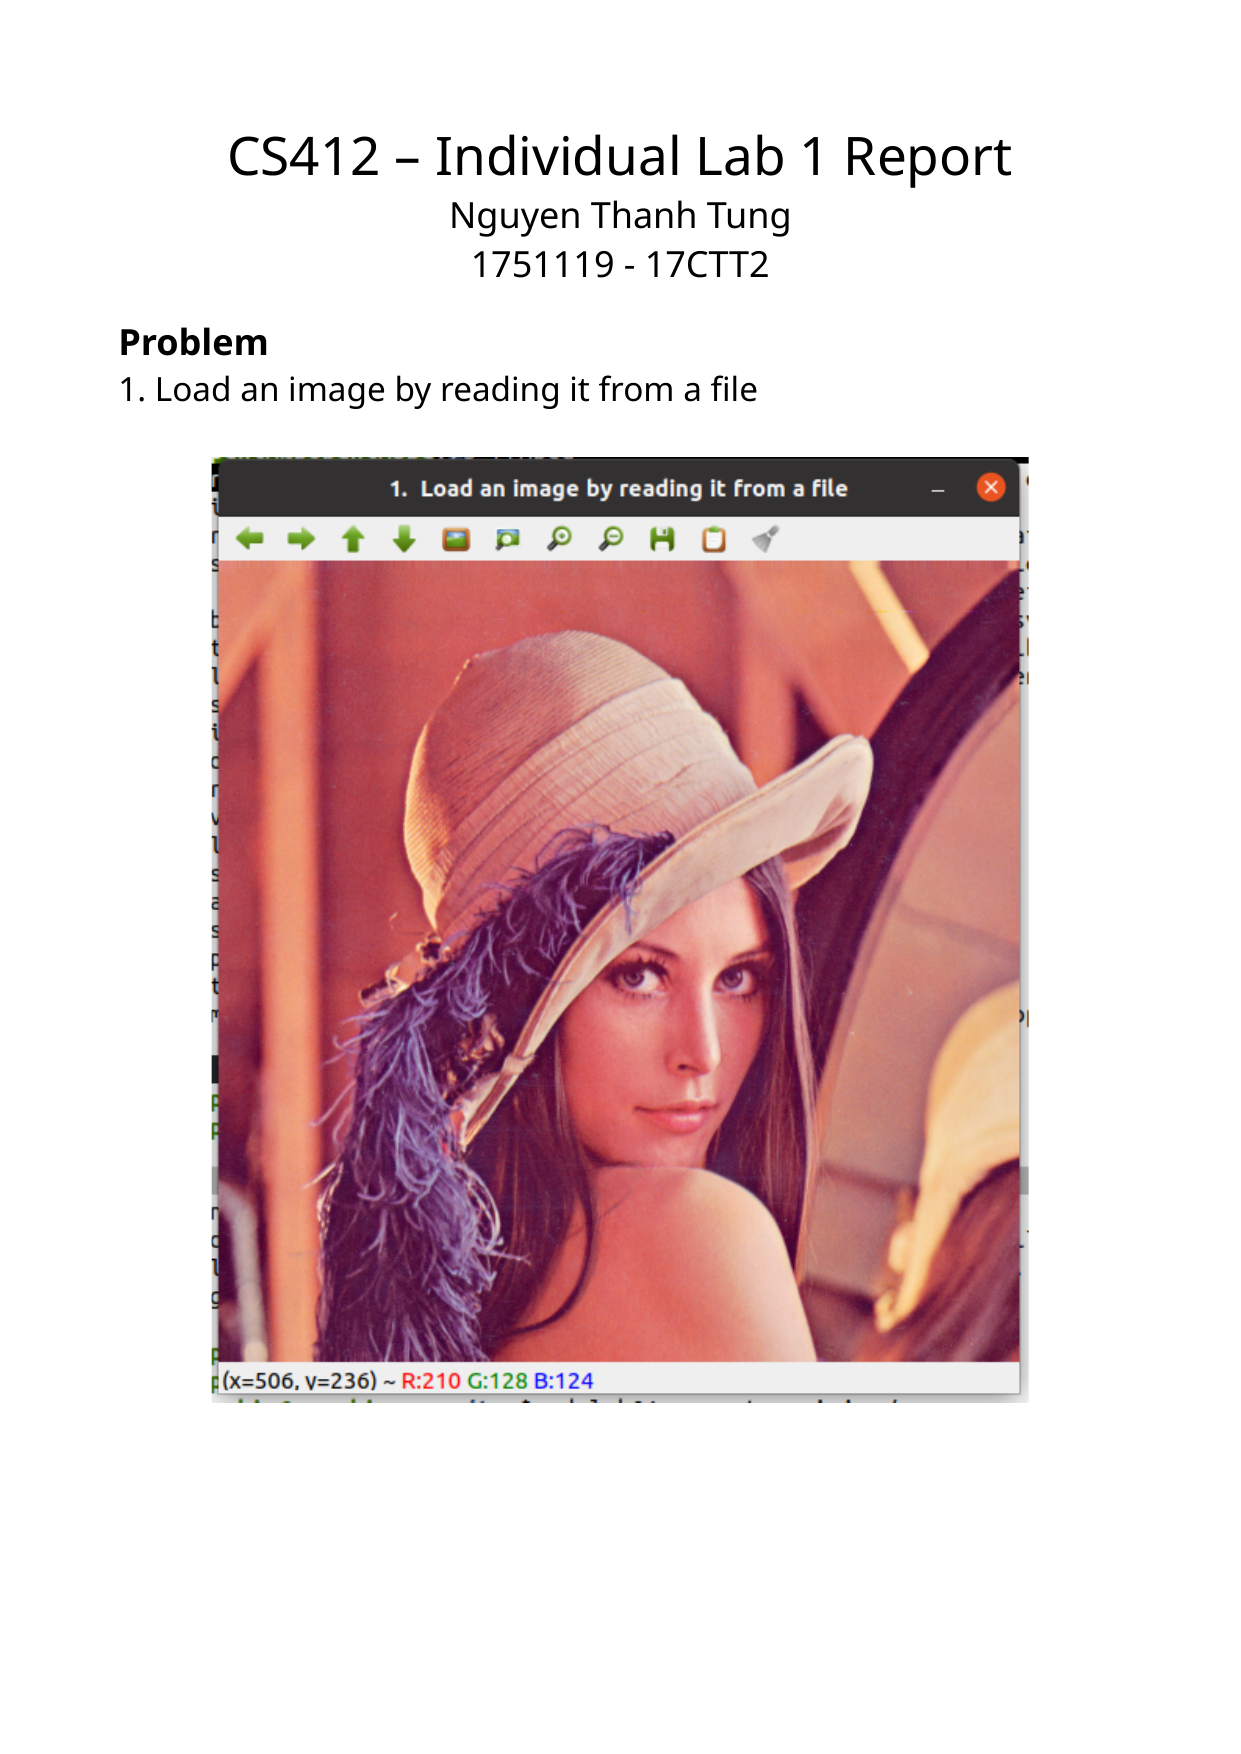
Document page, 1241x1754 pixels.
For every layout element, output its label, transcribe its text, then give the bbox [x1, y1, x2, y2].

text 1. Load an image by reading it from a file [118, 366, 1122, 412]
picture [211, 457, 1029, 1403]
text CS412 – Individual Lab 1 Report [118, 118, 1122, 191]
text 1751119 - 17CTT2 [118, 239, 1122, 288]
text Problem [118, 317, 1122, 366]
text Nguyen Thanh Tung [118, 191, 1122, 239]
